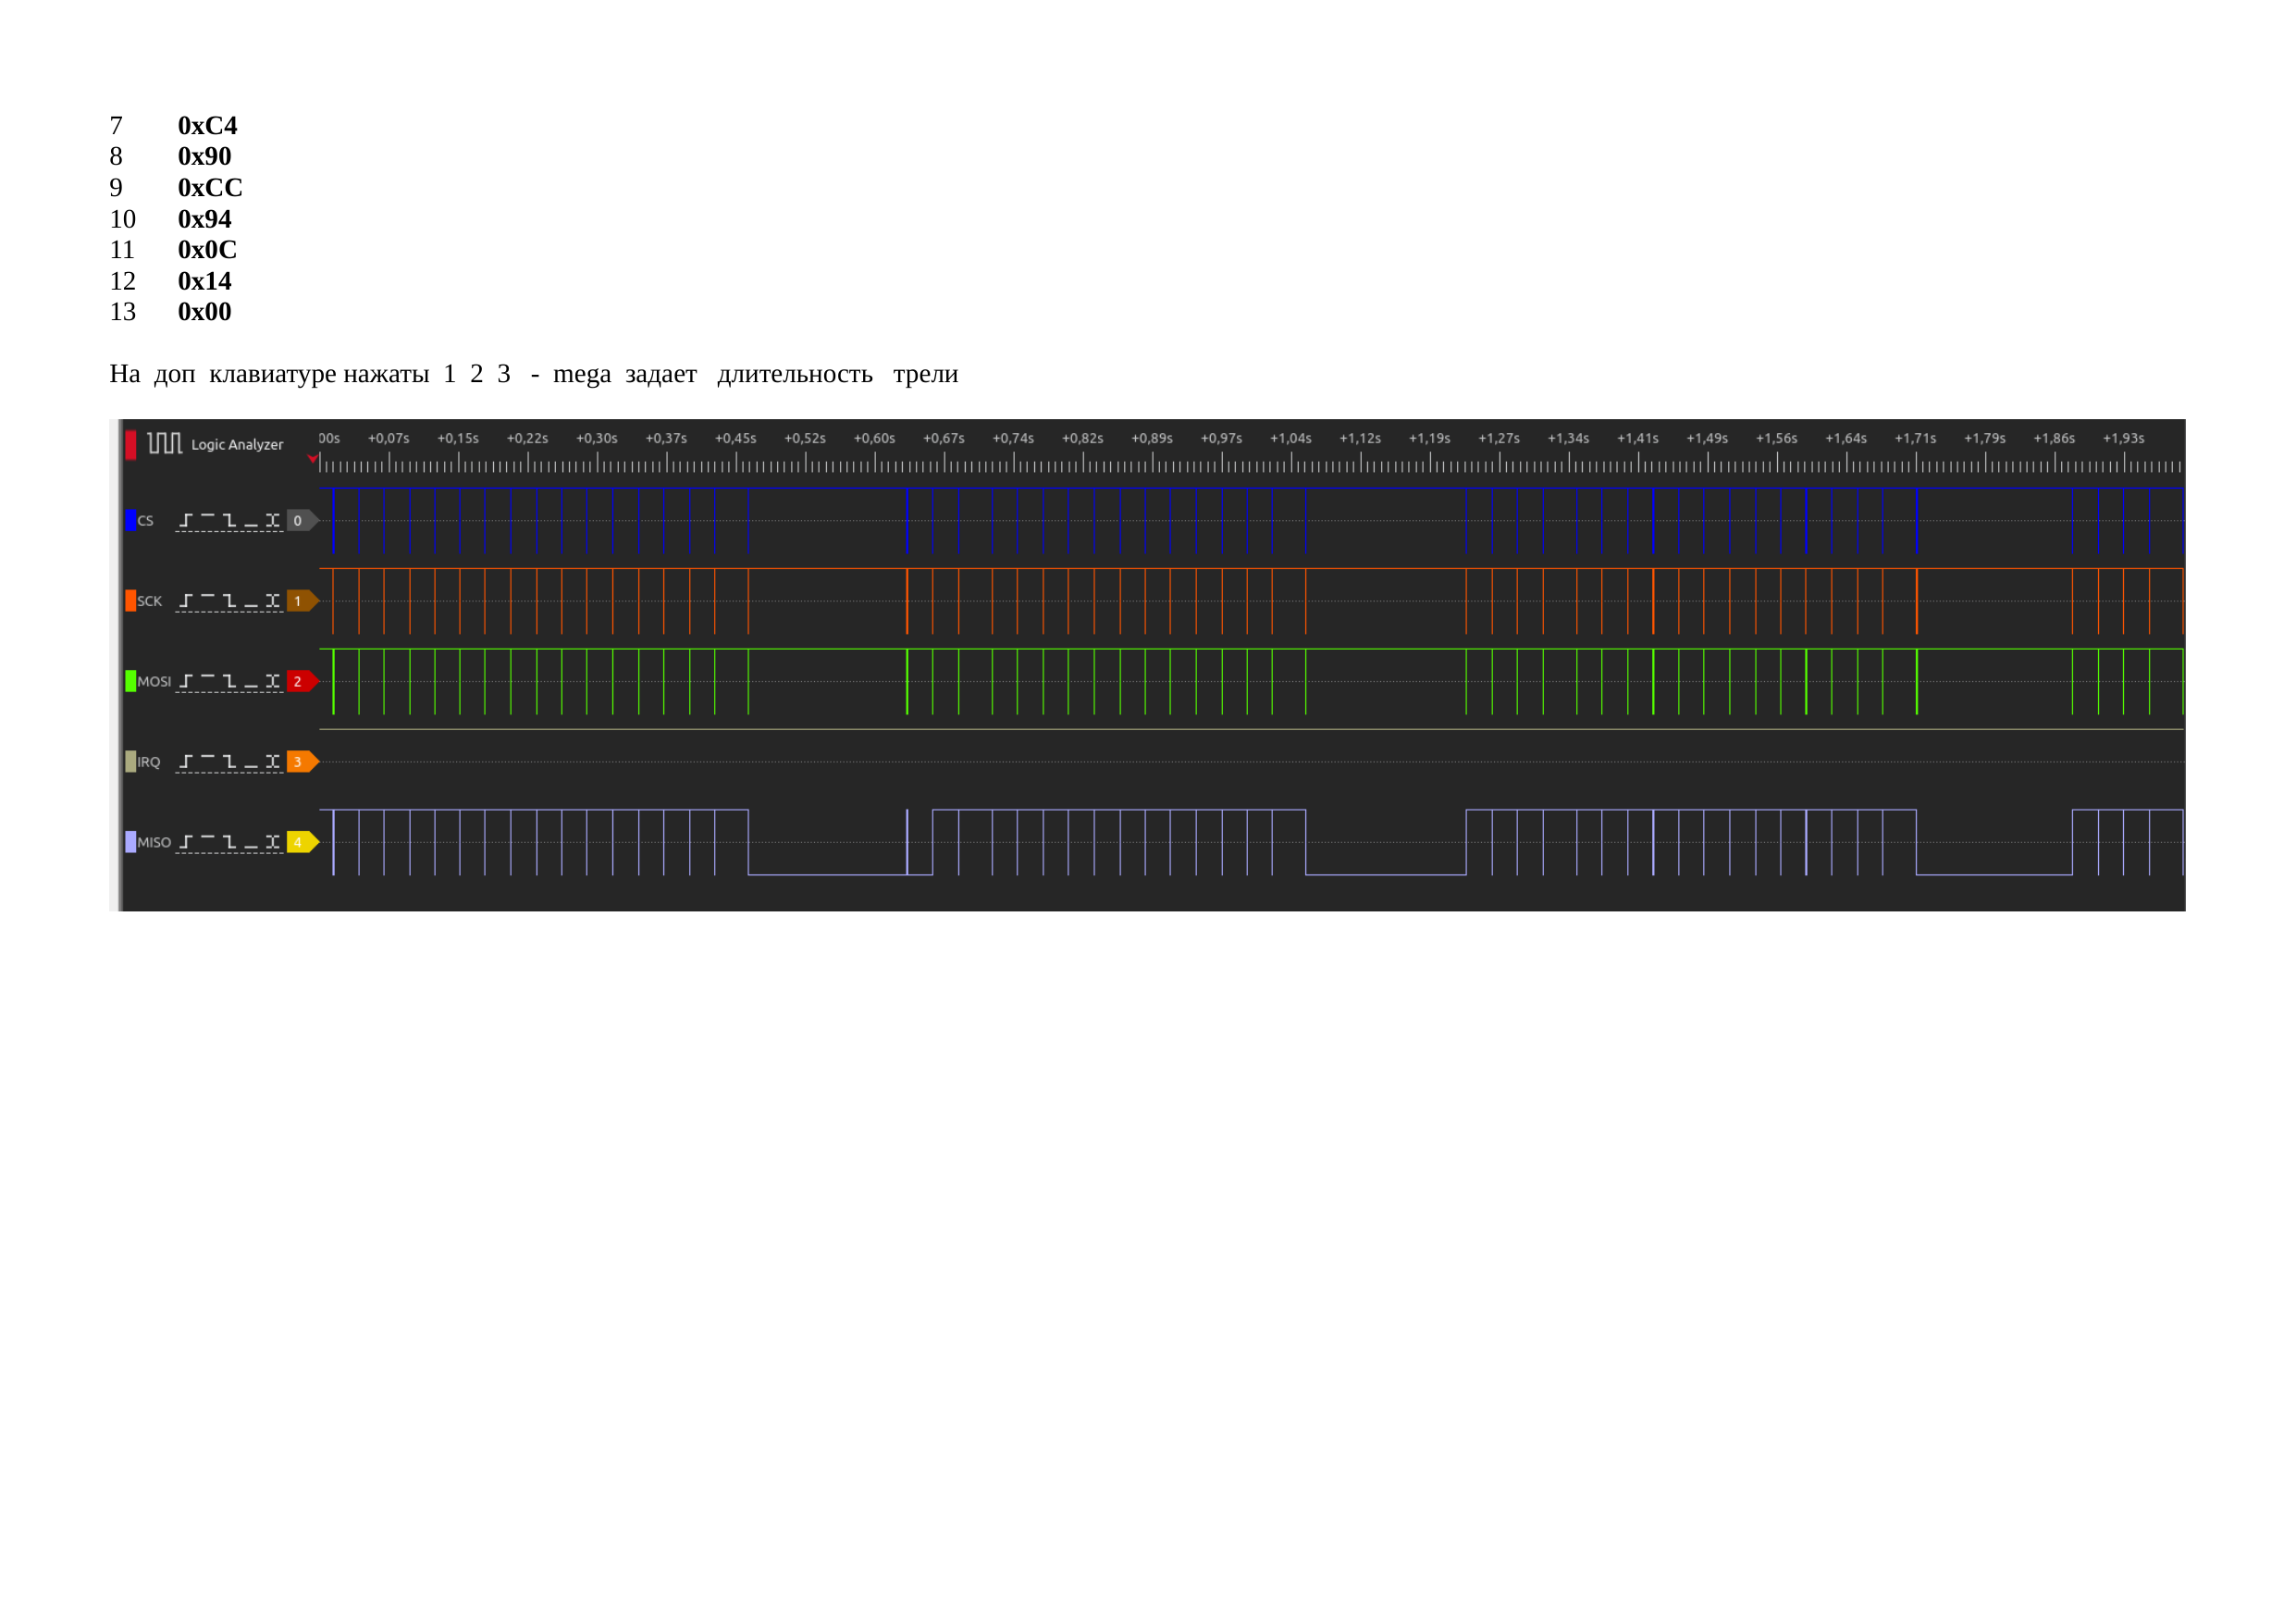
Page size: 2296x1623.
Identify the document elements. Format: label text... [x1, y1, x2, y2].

text 8 0x90 [109, 141, 2186, 171]
text 12 0x14 [109, 265, 2186, 295]
text 9 0xCC [109, 171, 2186, 203]
text 13 0x00 [109, 295, 2186, 327]
text 7 0xC4 [109, 109, 2186, 141]
text 11 0x0C [109, 233, 2186, 265]
text 10 0x94 [109, 203, 2186, 233]
text На доп клавиатуре нажаты 1 2 3 - mega задает длительность трели [109, 357, 2186, 389]
picture [109, 419, 2186, 911]
